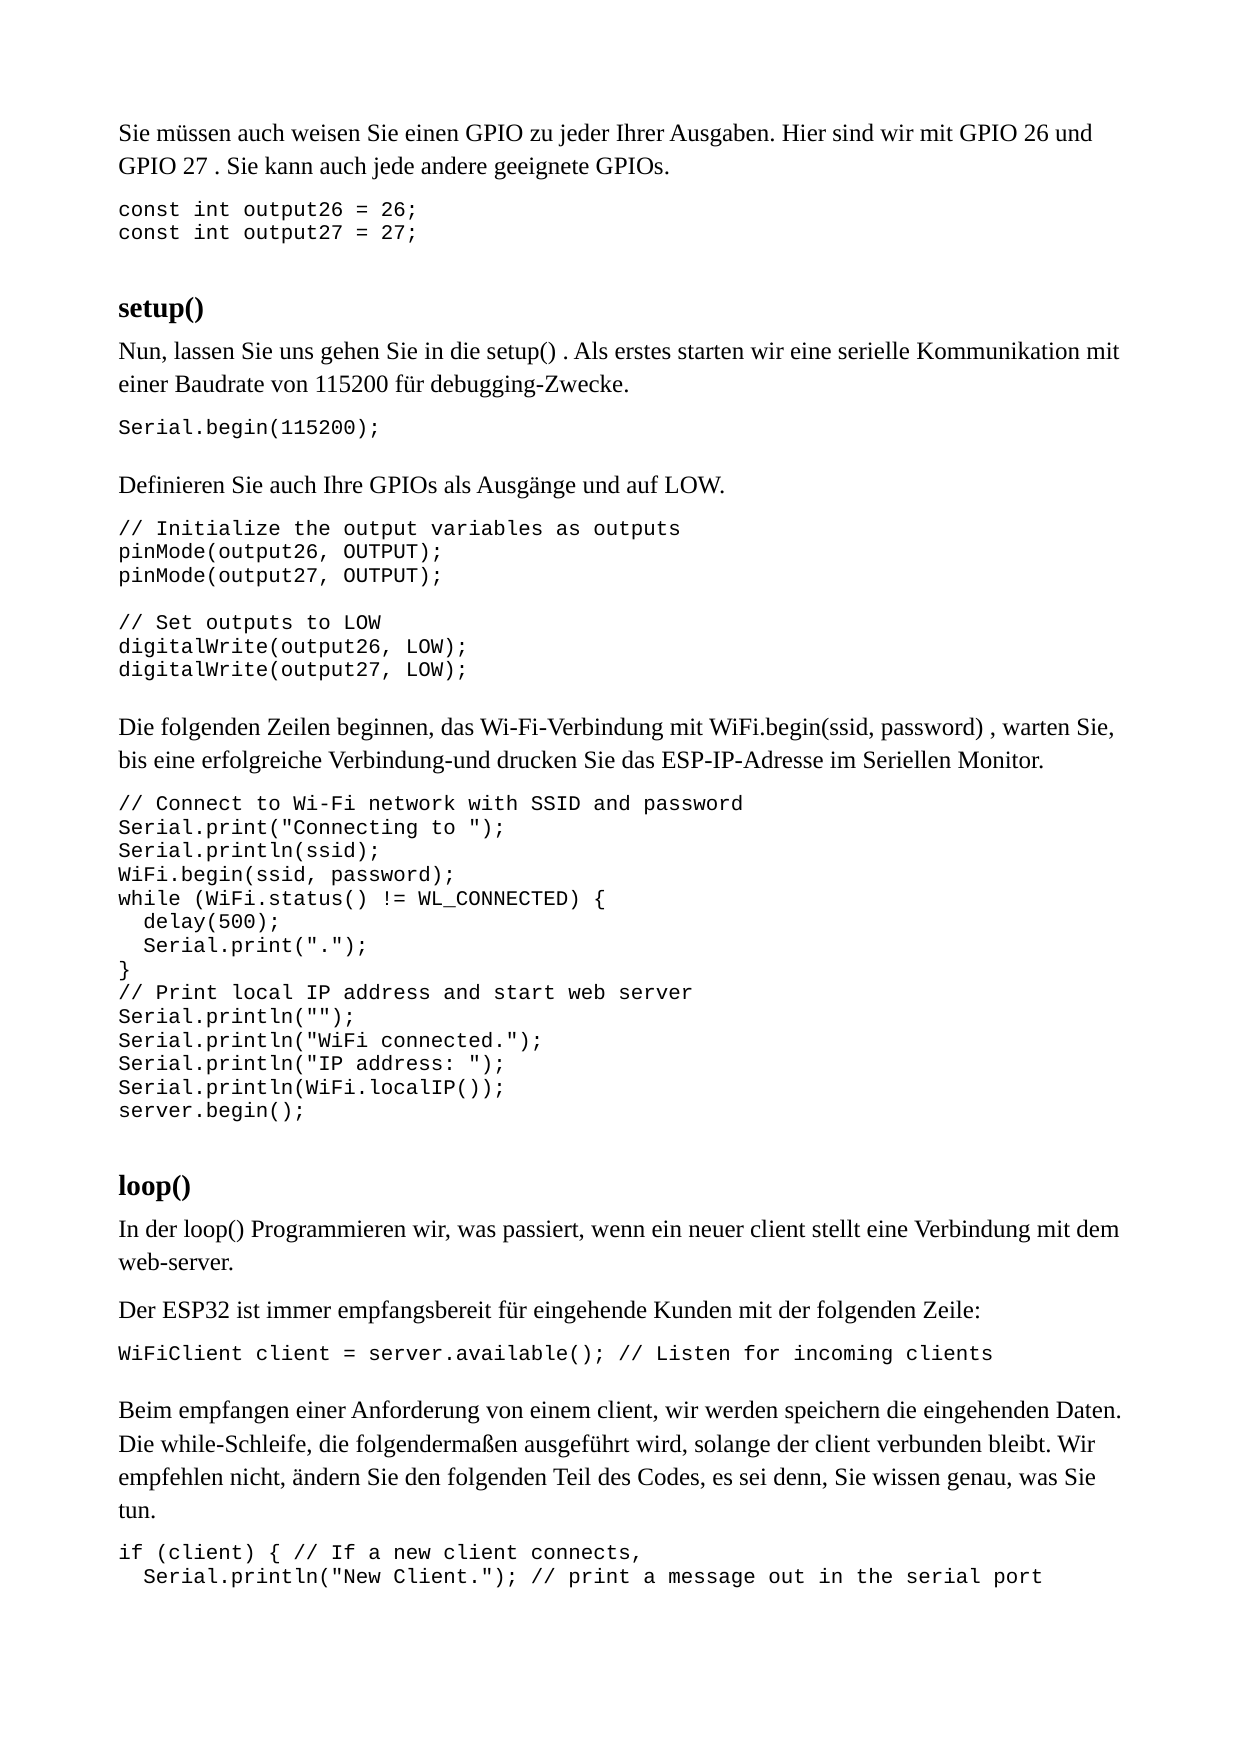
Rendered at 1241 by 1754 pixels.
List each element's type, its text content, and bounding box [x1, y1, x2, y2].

text WiFiClient client = server.available(); // Listen for incoming clients [118, 1342, 1122, 1366]
text Serial.println("IP address: "); [118, 1053, 1122, 1077]
text delay(500); [118, 911, 1122, 935]
subtitle loop() [118, 1168, 1122, 1202]
text Beim empfangen einer Anforderung von einem client, wir werden speichern die eingehenden Daten. Die while-Schleife, die folgendermaßen ausgeführt wird, solange der client verbunden bleibt. Wir empfehlen nicht, ändern Sie den folgenden Teil des Codes, es sei denn, Sie wissen genau, was Sie tun. [118, 1396, 1122, 1523]
text if (client) { // If a new client connects, [118, 1542, 1122, 1566]
text // Set outputs to LOW [118, 612, 1122, 636]
text digitalWrite(output27, LOW); [118, 659, 1122, 683]
text Serial.println(ssid); [118, 840, 1122, 864]
text Serial.println("WiFi connected."); [118, 1029, 1122, 1053]
text Die folgenden Zeilen beginnen, das Wi-Fi-Verbindung mit WiFi.begin(ssid, password) , warten Sie, bis eine erfolgreiche Verbindung-und drucken Sie das ESP-IP-Adresse im Seriellen Monitor. [118, 712, 1122, 774]
subtitle setup() [118, 290, 1122, 324]
text Serial.println("New Client."); // print a message out in the serial port [118, 1566, 1122, 1589]
text // Connect to Wi-Fi network with SSID and password [118, 793, 1122, 817]
text Serial.println(WiFi.localIP()); [118, 1077, 1122, 1101]
text pinMode(output26, OUTPUT); [118, 541, 1122, 565]
text const int output27 = 27; [118, 222, 1122, 246]
text Definieren Sie auch Ihre GPIOs als Ausgänge und auf LOW. [118, 470, 1122, 499]
text Nun, lassen Sie uns gehen Sie in die setup() . Als erstes starten wir eine serielle Kommunikation mit einer Baudrate von 115200 für debugging-Zwecke. [118, 336, 1122, 398]
text // Print local IP address and start web server [118, 982, 1122, 1006]
text Serial.print("Connecting to "); [118, 817, 1122, 840]
text while (WiFi.status() != WL_CONNECTED) { [118, 888, 1122, 911]
text Sie müssen auch weisen Sie einen GPIO zu jeder Ihrer Ausgaben. Hier sind wir mit GPIO 26 und GPIO 27 . Sie kann auch jede andere geeignete GPIOs. [118, 118, 1122, 180]
text Der ESP32 ist immer empfangsbereit für eingehende Kunden mit der folgenden Zeile: [118, 1295, 1122, 1324]
text pinMode(output27, OUTPUT); [118, 565, 1122, 588]
text Serial.print("."); [118, 935, 1122, 959]
text digitalWrite(output26, LOW); [118, 636, 1122, 659]
text In der loop() Programmieren wir, was passiert, wenn ein neuer client stellt eine Verbindung mit dem web-server. [118, 1214, 1122, 1276]
text Serial.begin(115200); [118, 417, 1122, 440]
text // Initialize the output variables as outputs [118, 517, 1122, 541]
text Serial.println(""); [118, 1006, 1122, 1029]
text WiFi.begin(ssid, password); [118, 864, 1122, 888]
text } [118, 959, 1122, 982]
text server.begin(); [118, 1101, 1122, 1124]
text const int output26 = 26; [118, 199, 1122, 222]
